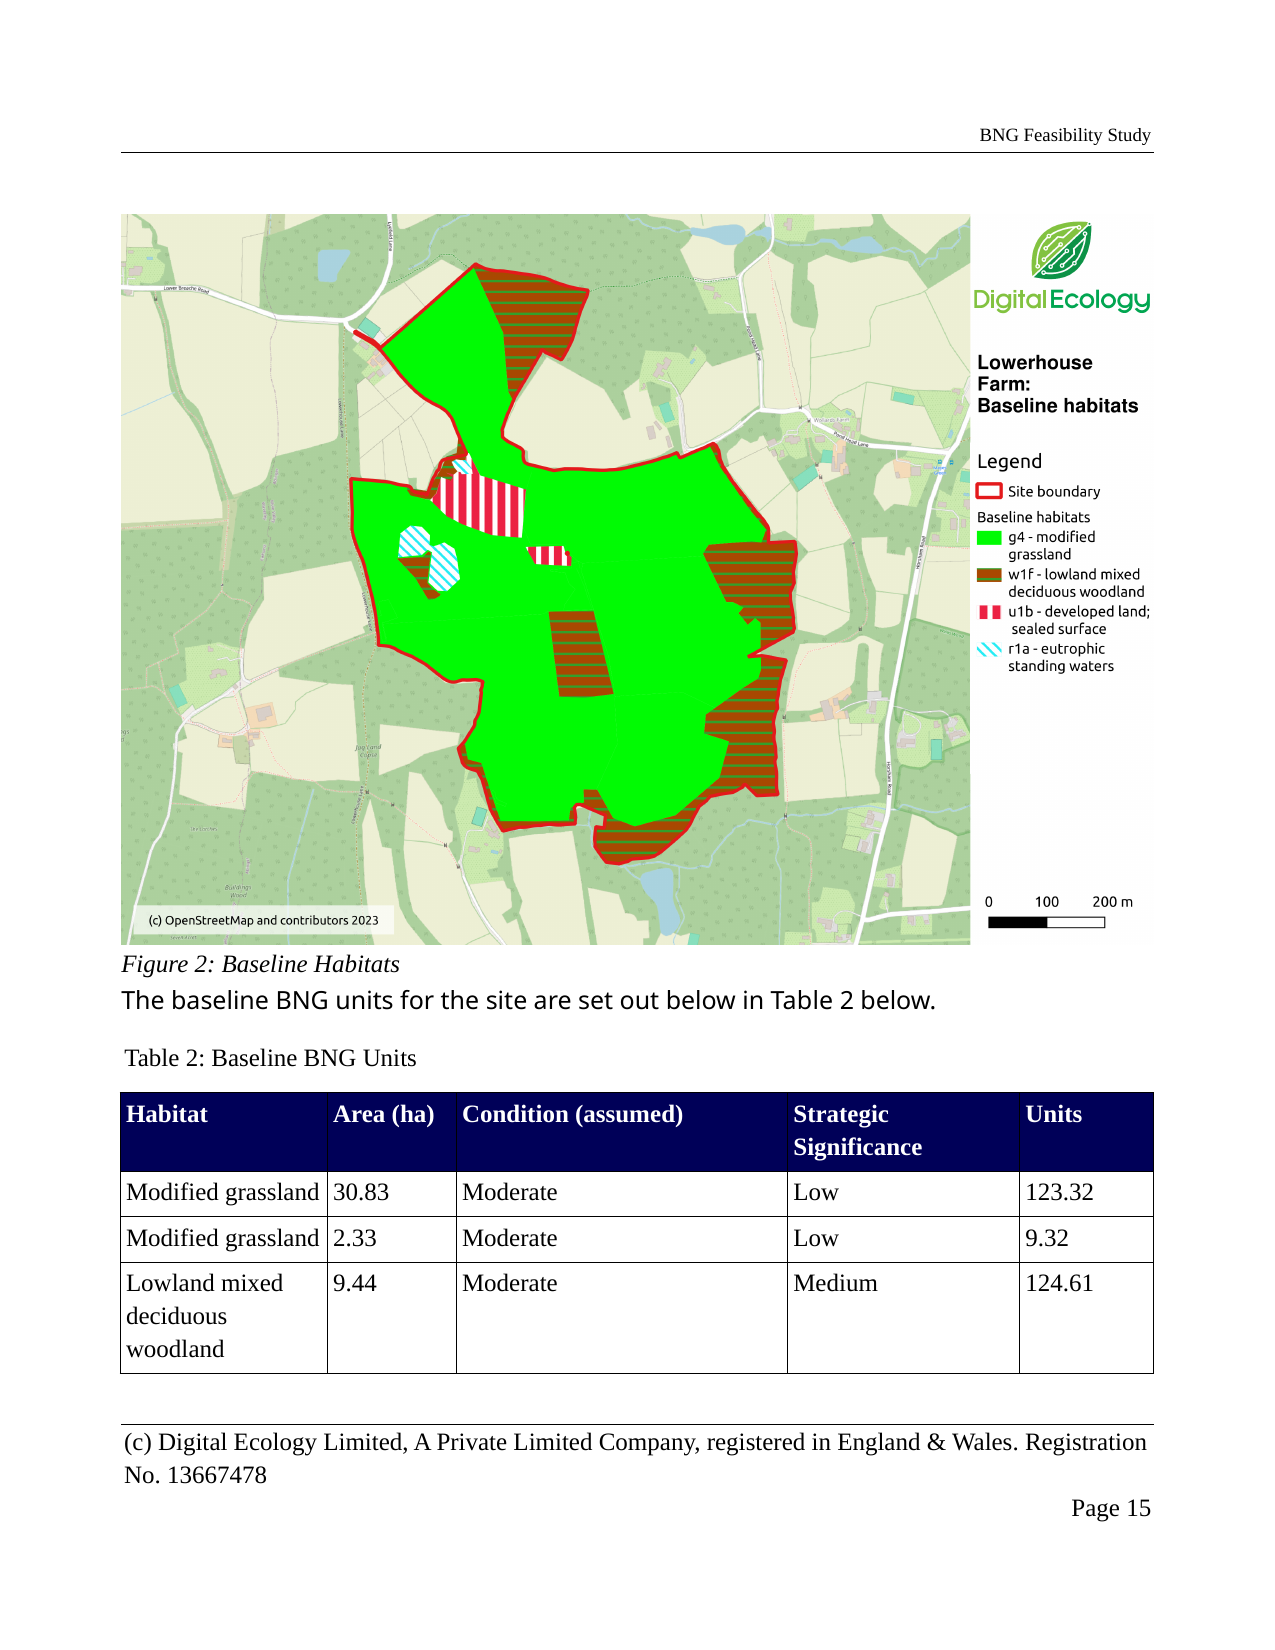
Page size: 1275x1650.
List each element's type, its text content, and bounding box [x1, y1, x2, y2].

table_cell Modified grassland [121, 1172, 327, 1216]
table_cell 124.61 [1020, 1263, 1153, 1373]
table_cell Moderate [457, 1217, 787, 1262]
text The baseline BNG units for the site are set out below in Table 2 below. [121, 978, 1154, 1017]
table_cell 30.83 [328, 1172, 456, 1216]
table_header Habitat [121, 1093, 327, 1171]
table_cell Low [788, 1172, 1019, 1216]
table_cell Moderate [457, 1172, 787, 1216]
table_header Condition (assumed) [457, 1093, 787, 1171]
picture [121, 214, 1154, 945]
table_header Strategic Significance [788, 1093, 1019, 1171]
table_cell 2.33 [328, 1217, 456, 1262]
table_cell Low [788, 1217, 1019, 1262]
table_header Area (ha) [328, 1093, 456, 1171]
text Table 2: Baseline BNG Units [121, 1040, 1154, 1075]
table_cell 123.32 [1020, 1172, 1153, 1216]
table_header Units [1020, 1093, 1153, 1171]
table_cell Lowland mixed deciduous woodland [121, 1263, 327, 1373]
table_cell Modified grassland [121, 1217, 327, 1262]
table_cell 9.32 [1020, 1217, 1153, 1262]
table_cell 9.44 [328, 1263, 456, 1373]
table_cell Medium [788, 1263, 1019, 1373]
table_cell Moderate [457, 1263, 787, 1373]
text Figure 2: Baseline Habitats [121, 945, 1154, 978]
